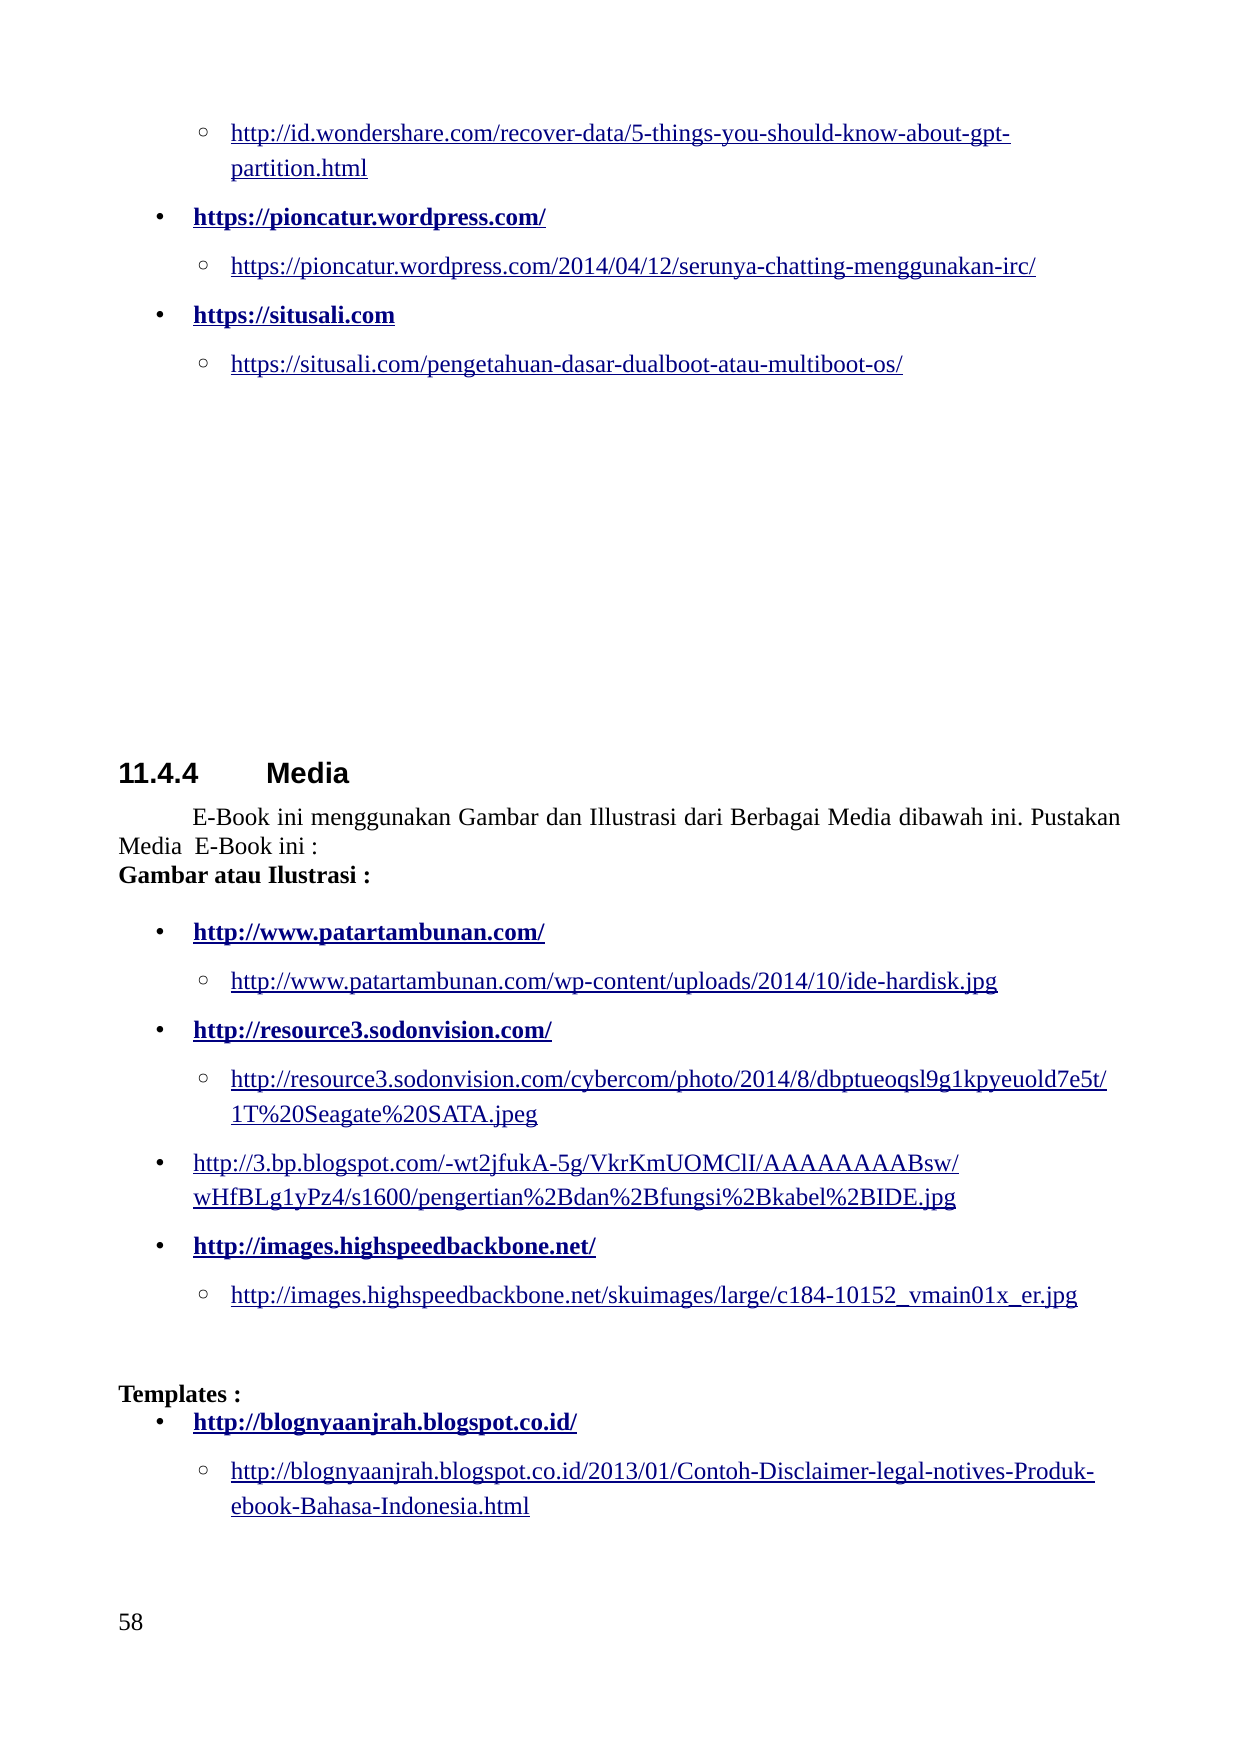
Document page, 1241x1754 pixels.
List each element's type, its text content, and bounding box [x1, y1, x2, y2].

list http://www.patartambunan.com/wp-content/uploads/2014/10/ide-hardisk.jpg [193, 966, 1122, 995]
list http://resource3.sodonvision.com/ [156, 1015, 1122, 1044]
list http://images.highspeedbackbone.net/skuimages/large/c184-10152_vmain01x_er.jpg [193, 1281, 1122, 1309]
subtitle Media [118, 756, 1122, 790]
list http://images.highspeedbackbone.net/ [156, 1231, 1122, 1260]
list https://situsali.com/pengetahuan-dasar-dualboot-atau-multiboot-os/ [193, 349, 1122, 378]
list http://blognyaanjrah.blogspot.co.id/2013/01/Contoh-Disclaimer-legal-notives-Produk-ebook-Bahasa-Indonesia.html [193, 1456, 1122, 1520]
list http://www.patartambunan.com/ [156, 917, 1122, 946]
list http://3.bp.blogspot.com/-wt2jfukA-5g/VkrKmUOMClI/AAAAAAAABsw/wHfBLg1yPz4/s1600/pengertian%2Bdan%2Bfungsi%2Bkabel%2BIDE.jpg [156, 1148, 1122, 1211]
list https://situsali.com [156, 300, 1122, 328]
text Templates : [118, 1379, 1122, 1407]
text E-Book ini menggunakan Gambar dan Illustrasi dari Berbagai Media dibawah ini. Pustakan Media E-Book ini : [118, 802, 1122, 860]
text Gambar atau Ilustrasi : [118, 860, 1122, 888]
list http://resource3.sodonvision.com/cybercom/photo/2014/8/dbptueoqsl9g1kpyeuold7e5t/1T%20Seagate%20SATA.jpeg [193, 1064, 1122, 1128]
list http://blognyaanjrah.blogspot.co.id/ [156, 1407, 1122, 1436]
list https://pioncatur.wordpress.com/ [156, 202, 1122, 230]
list http://id.wondershare.com/recover-data/5-things-you-should-know-about-gpt-partition.html [193, 118, 1122, 181]
list https://pioncatur.wordpress.com/2014/04/12/serunya-chatting-menggunakan-irc/ [193, 251, 1122, 279]
